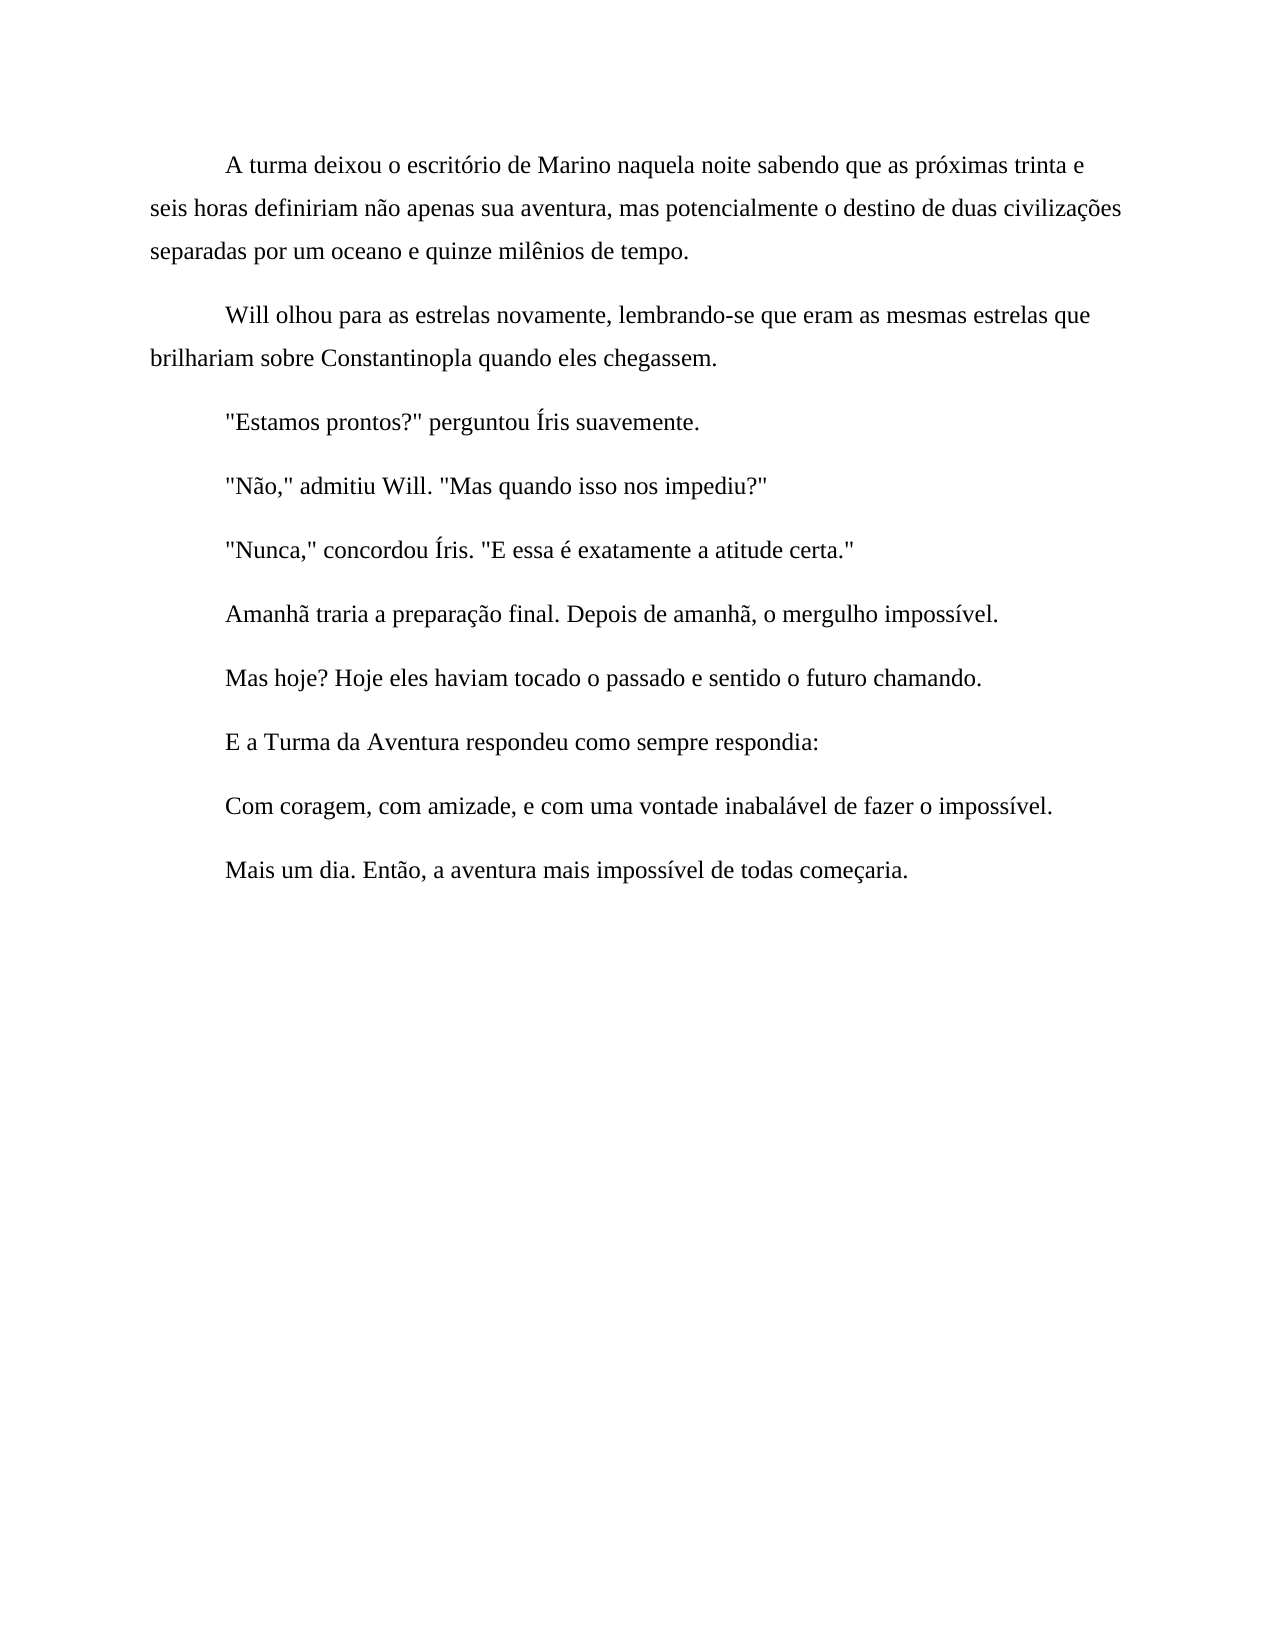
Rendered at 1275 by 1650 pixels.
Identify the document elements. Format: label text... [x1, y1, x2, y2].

text "Nunca," concordou Íris. "E essa é exatamente a atitude certa." [150, 535, 1125, 564]
text Will olhou para as estrelas novamente, lembrando-se que eram as mesmas estrelas que brilhariam sobre Constantinopla quando eles chegassem. [150, 300, 1125, 372]
text A turma deixou o escritório de Marino naquela noite sabendo que as próximas trinta e seis horas definiriam não apenas sua aventura, mas potencialmente o destino de duas civilizações separadas por um oceano e quinze milênios de tempo. [150, 150, 1125, 265]
text Amanhã traria a preparação final. Depois de amanhã, o mergulho impossível. [150, 599, 1125, 628]
text "Estamos prontos?" perguntou Íris suavemente. [150, 407, 1125, 436]
text Mais um dia. Então, a aventura mais impossível de todas começaria. [150, 855, 1125, 884]
text Com coragem, com amizade, e com uma vontade inabalável de fazer o impossível. [150, 791, 1125, 820]
text E a Turma da Aventura respondeu como sempre respondia: [150, 727, 1125, 756]
text Mas hoje? Hoje eles haviam tocado o passado e sentido o futuro chamando. [150, 663, 1125, 692]
text "Não," admitiu Will. "Mas quando isso nos impediu?" [150, 471, 1125, 500]
